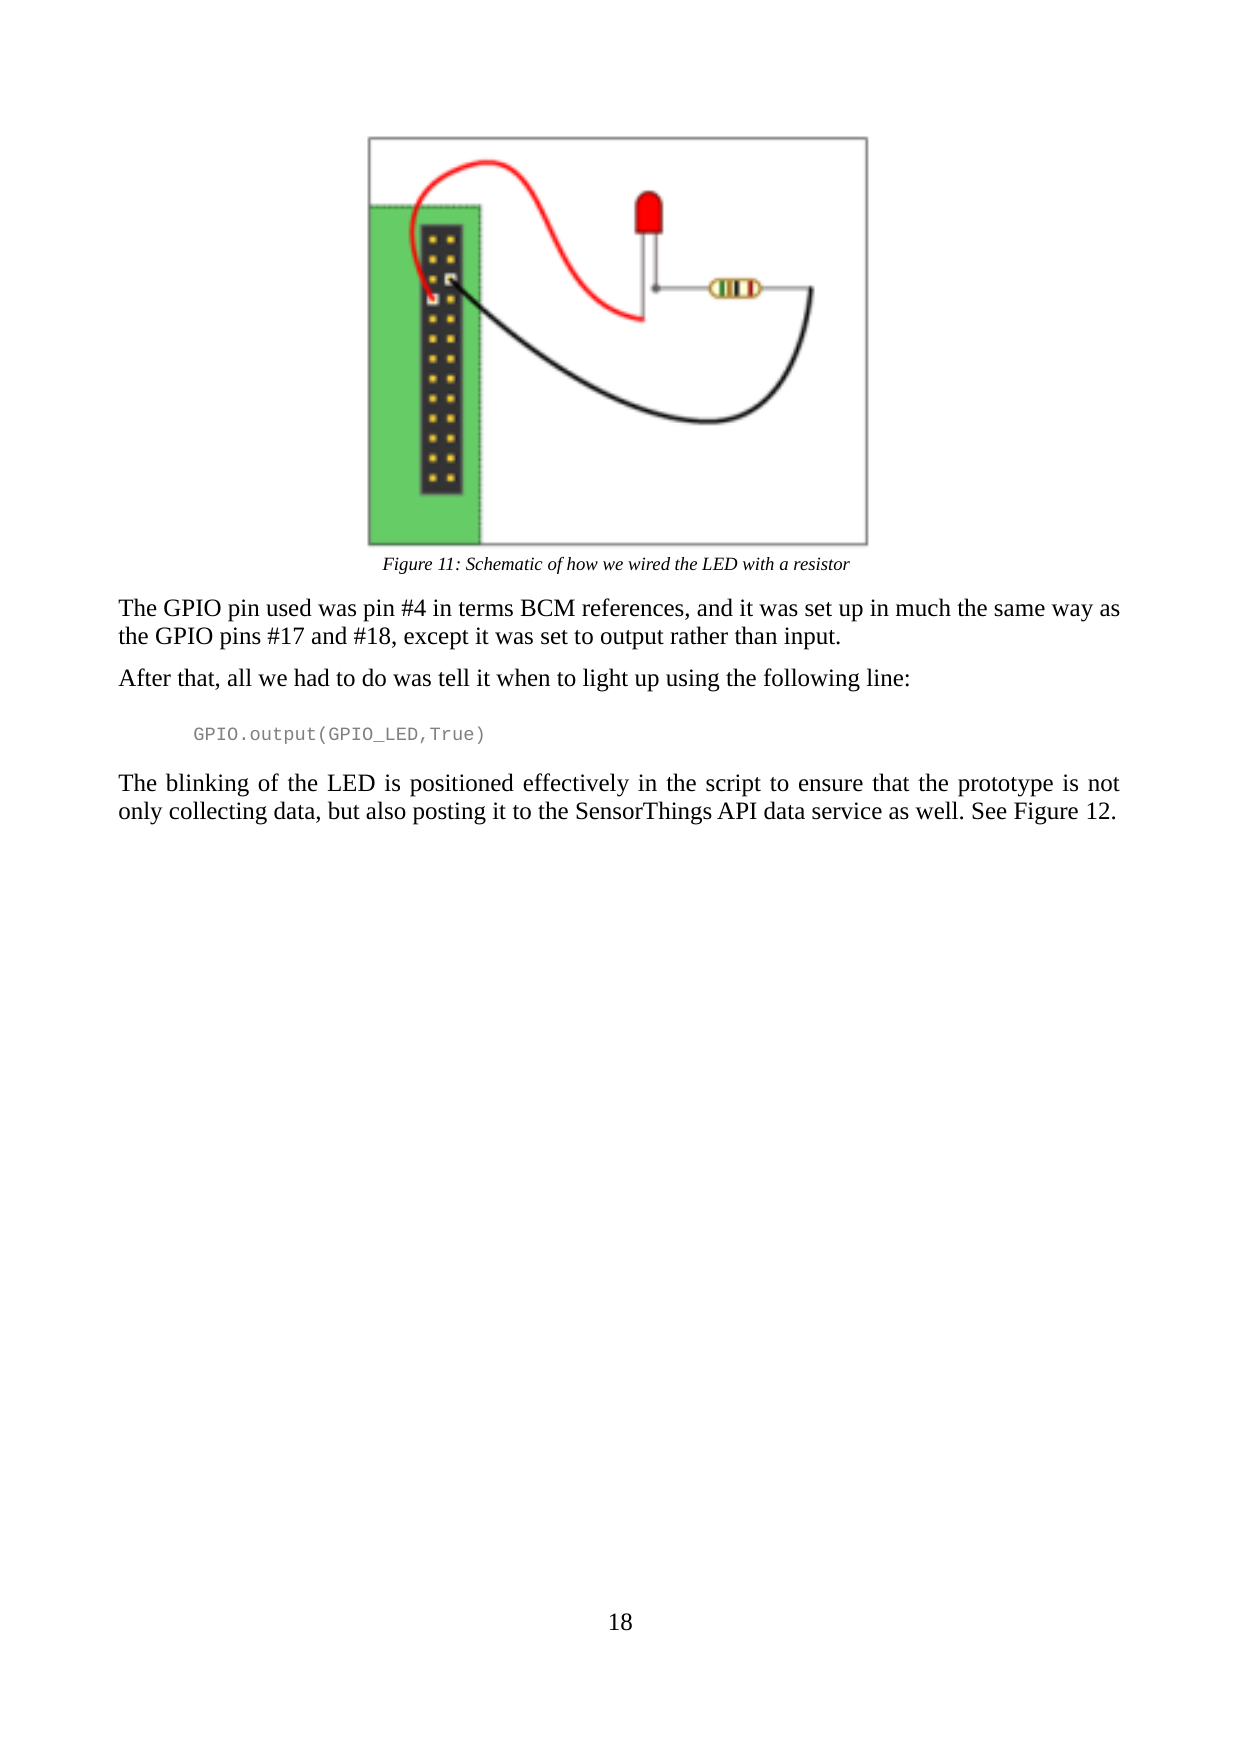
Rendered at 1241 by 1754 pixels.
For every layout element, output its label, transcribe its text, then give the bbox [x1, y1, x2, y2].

text The blinking of the LED is positioned effectively in the script to ensure that the prototype is not only collecting data, but also posting it to the SensorThings API data service as well. See Figure 12. [118, 768, 1122, 825]
text GPIO.output(GPIO_LED,True) [193, 725, 1122, 746]
text The GPIO pin used was pin #4 in terms BCM references, and it was set up in much the same way as the GPIO pins #17 and #18, except it was set to output rather than input. [118, 593, 1122, 650]
text After that, all we had to do was tell it when to light up using the following line: [118, 663, 1122, 691]
picture [361, 130, 873, 554]
text Figure 11: Schematic of how we wired the LED with a resistor [361, 554, 873, 575]
